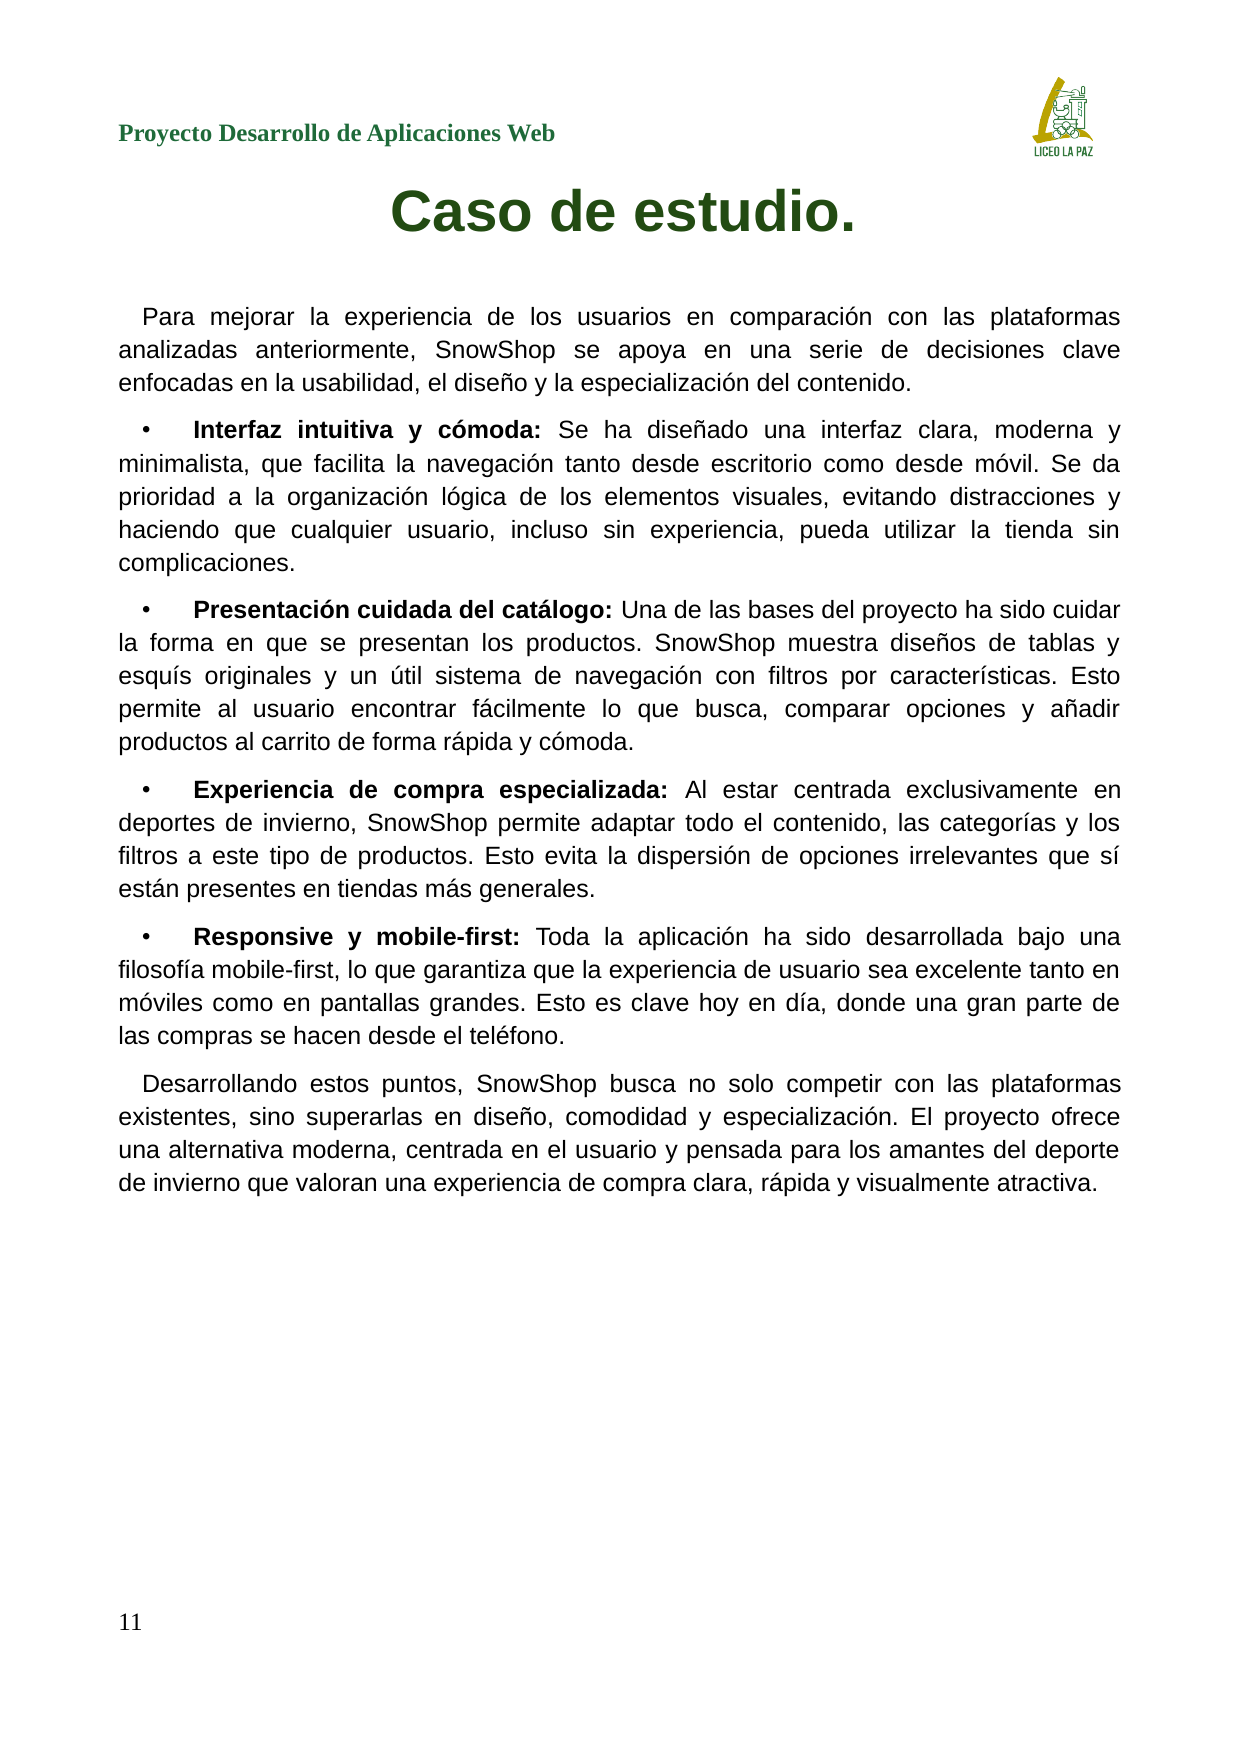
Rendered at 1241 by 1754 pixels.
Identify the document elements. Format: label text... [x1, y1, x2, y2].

subtitle Caso de estudio. [118, 177, 1122, 244]
list Interfaz intuitiva y cómoda: Se ha diseñado una interfaz clara, moderna y minimalista, que facilita la navegación tanto desde escritorio como desde móvil. Se da prioridad a la organización lógica de los elementos visuales, evitando distracciones y haciendo que cualquier usuario, incluso sin experiencia, pueda utilizar la tienda sin complicaciones. [118, 415, 1122, 576]
list Experiencia de compra especializada: Al estar centrada exclusivamente en deportes de invierno, SnowShop permite adaptar todo el contenido, las categorías y los filtros a este tipo de productos. Esto evita la dispersión de opciones irrelevantes que sí están presentes en tiendas más generales. [118, 775, 1122, 903]
picture [1025, 70, 1100, 165]
list Responsive y mobile-first: Toda la aplicación ha sido desarrollada bajo una filosofía mobile-first, lo que garantiza que la experiencia de usuario sea excelente tanto en móviles como en pantallas grandes. Esto es clave hoy en día, donde una gran parte de las compras se hacen desde el teléfono. [118, 922, 1122, 1050]
list Presentación cuidada del catálogo: Una de las bases del proyecto ha sido cuidar la forma en que se presentan los productos. SnowShop muestra diseños de tablas y esquís originales y un útil sistema de navegación con filtros por características. Esto permite al usuario encontrar fácilmente lo que busca, comparar opciones y añadir productos al carrito de forma rápida y cómoda. [118, 595, 1122, 756]
text Para mejorar la experiencia de los usuarios en comparación con las plataformas analizadas anteriormente, SnowShop se apoya en una serie de decisiones clave enfocadas en la usabilidad, el diseño y la especialización del contenido. [118, 302, 1122, 397]
text Desarrollando estos puntos, SnowShop busca no solo competir con las plataformas existentes, sino superarlas en diseño, comodidad y especialización. El proyecto ofrece una alternativa moderna, centrada en el usuario y pensada para los amantes del deporte de invierno que valoran una experiencia de compra clara, rápida y visualmente atractiva. [118, 1068, 1122, 1196]
